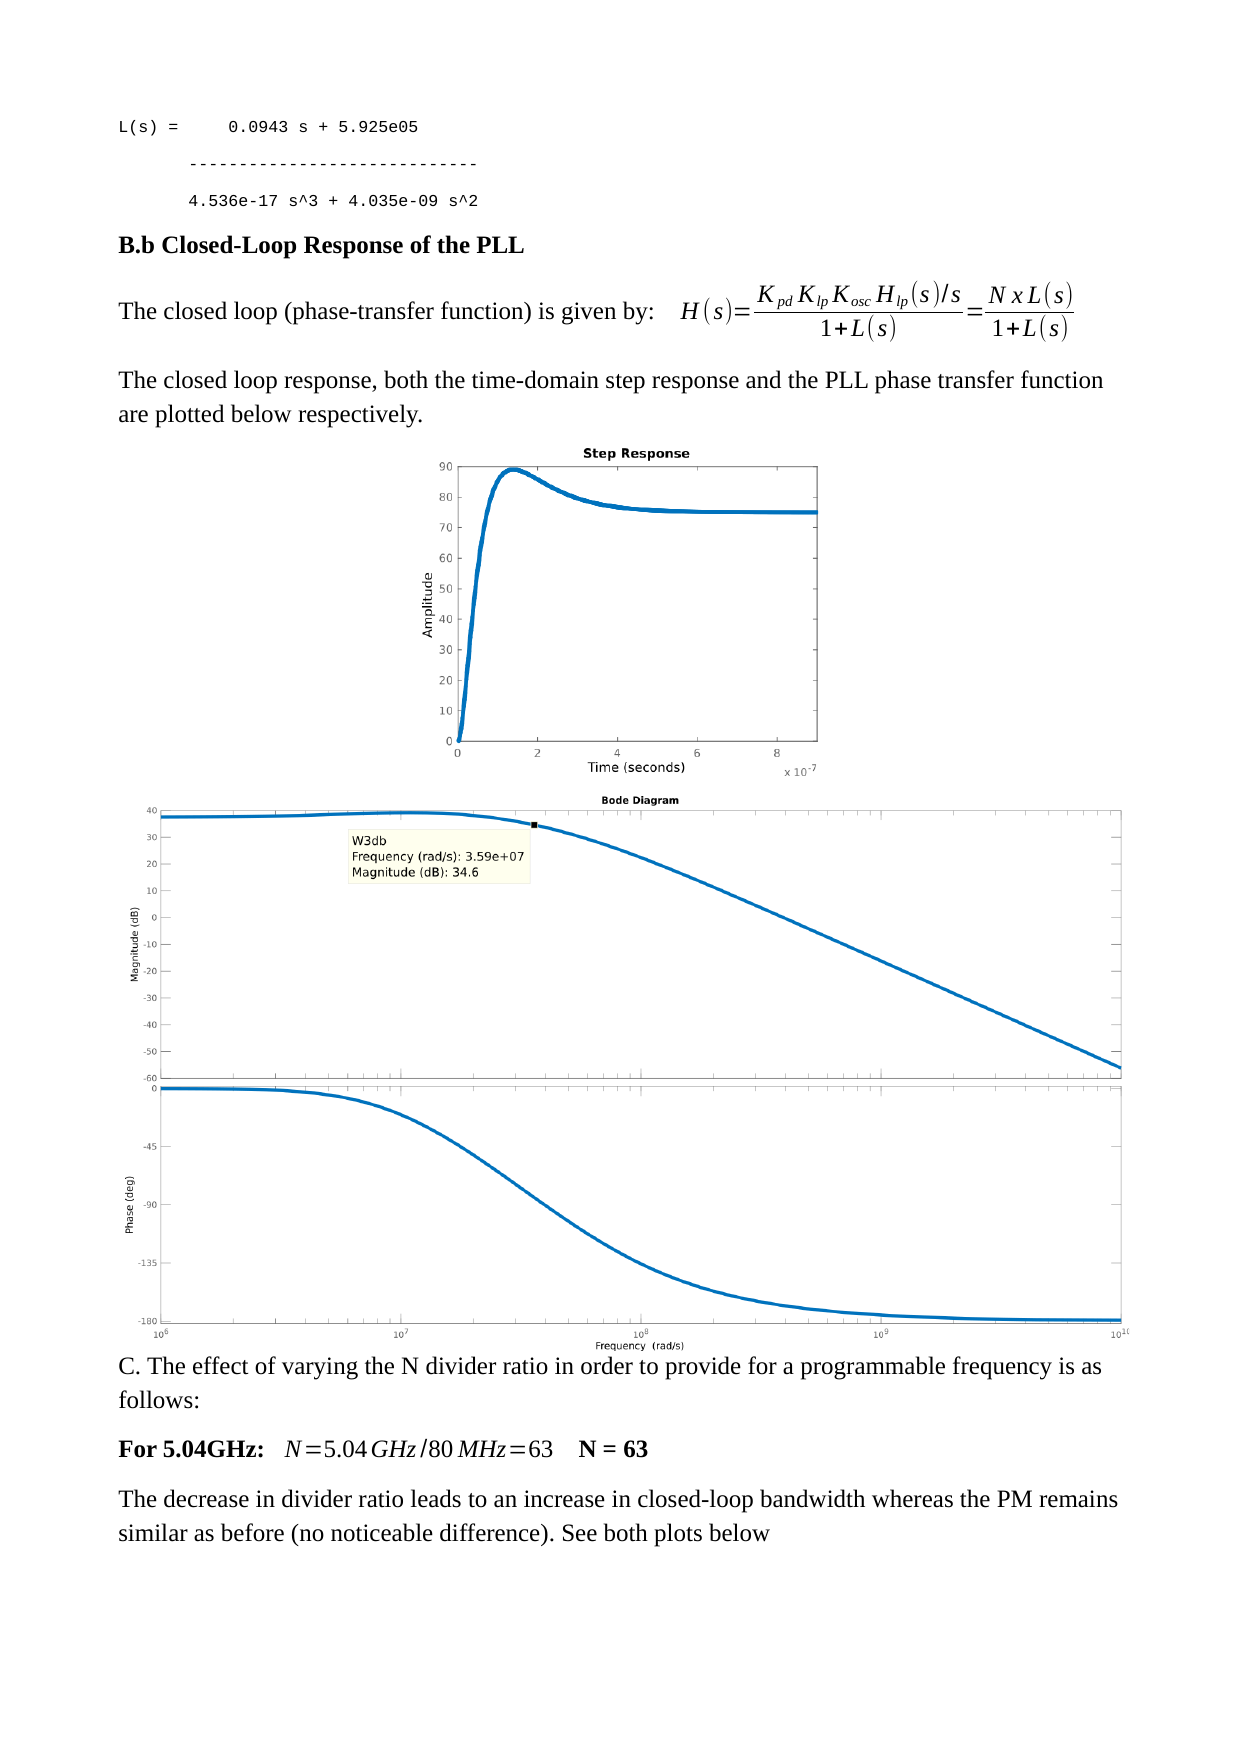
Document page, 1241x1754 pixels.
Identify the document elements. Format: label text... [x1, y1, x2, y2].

text The decrease in divider ratio leads to an increase in closed-loop bandwidth whereas the PM remains similar as before (no noticeable difference). See both plots below [118, 1484, 1122, 1547]
text B.b Closed-Loop Response of the PLL [118, 230, 1122, 258]
text The closed loop (phase-transfer function) is given by: [118, 279, 1122, 344]
picture [125, 796, 1130, 1351]
text C. The effect of varying the N divider ratio in order to provide for a programmable frequency is as follows: [118, 448, 1122, 1414]
text 4.536e-17 s^3 + 4.035e-09 s^2 [118, 192, 1122, 211]
text For 5.04GHz: N = 63 [118, 1434, 1122, 1463]
picture [422, 448, 819, 776]
text L(s) = 0.0943 s + 5.925e05 [118, 118, 1122, 137]
text ----------------------------- [118, 155, 1122, 174]
text The closed loop response, both the time-domain step response and the PLL phase transfer function are plotted below respectively. [118, 365, 1122, 428]
